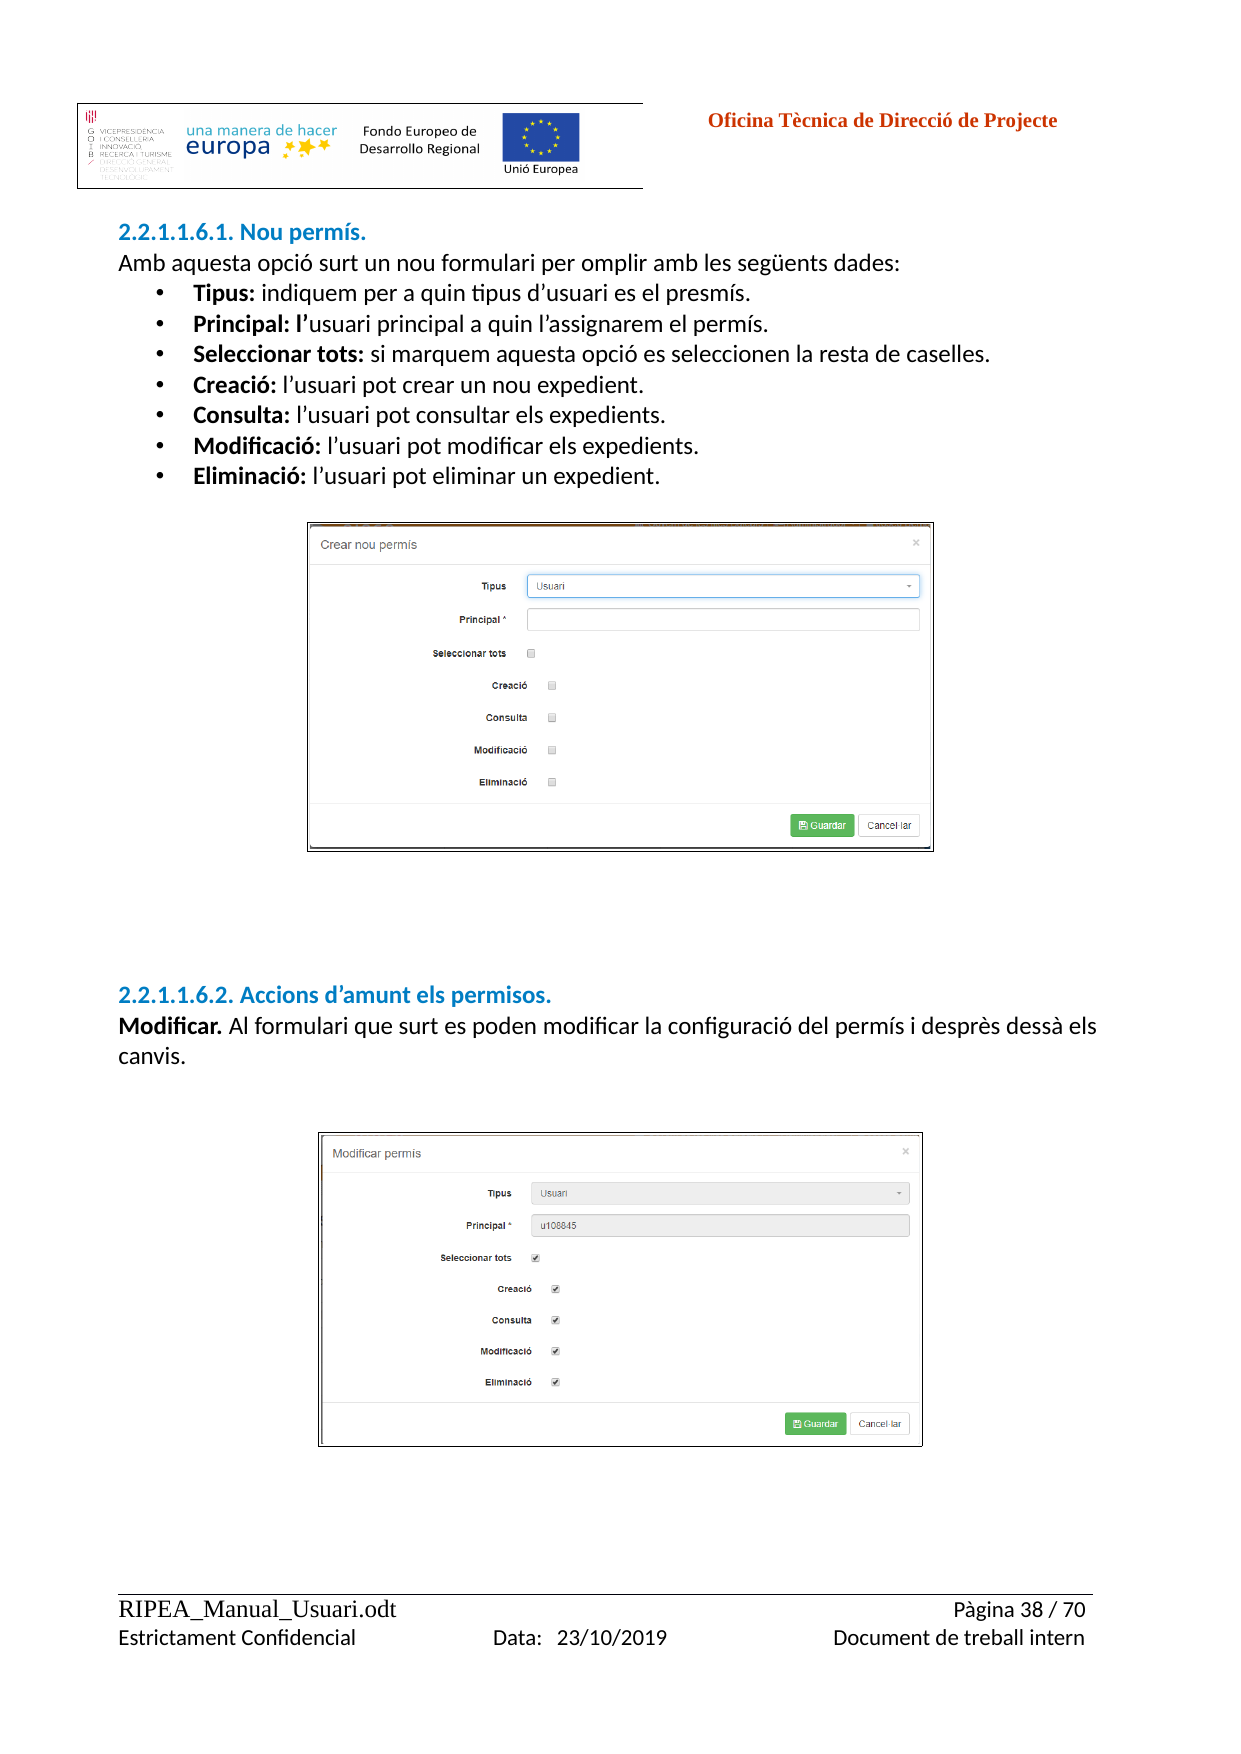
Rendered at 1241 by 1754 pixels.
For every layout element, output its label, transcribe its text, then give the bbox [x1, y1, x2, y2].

subtitle 2.2.1.1.6.2. Accions d’amunt els permisos. [118, 979, 1122, 1010]
list Tipus: indiquem per a quin tipus d’usuari es el presmís. [156, 277, 1122, 308]
text Amb aquesta opció surt un nou formulari per omplir amb les següents dades: [118, 247, 1122, 277]
picture [184, 108, 585, 182]
picture [82, 108, 178, 182]
list Creació: l’usuari pot crear un nou expedient. [156, 369, 1122, 399]
picture [309, 524, 931, 849]
text Modificar. Al formulari que surt es poden modificar la configuració del permís i desprès dessà els canvis. [118, 1010, 1122, 1071]
subtitle 2.2.1.1.6.1. Nou permís. [118, 216, 1122, 247]
list Principal: l’usuari principal a quin l’assignarem el permís. [156, 308, 1122, 338]
list Eliminació: l’usuari pot eliminar un expedient. [156, 461, 1122, 491]
list Modificació: l’usuari pot modificar els expedients. [156, 430, 1122, 461]
picture [321, 1135, 920, 1444]
list Seleccionar tots: si marquem aquesta opció es seleccionen la resta de caselles. [156, 338, 1122, 369]
list Consulta: l’usuari pot consultar els expedients. [156, 399, 1122, 430]
